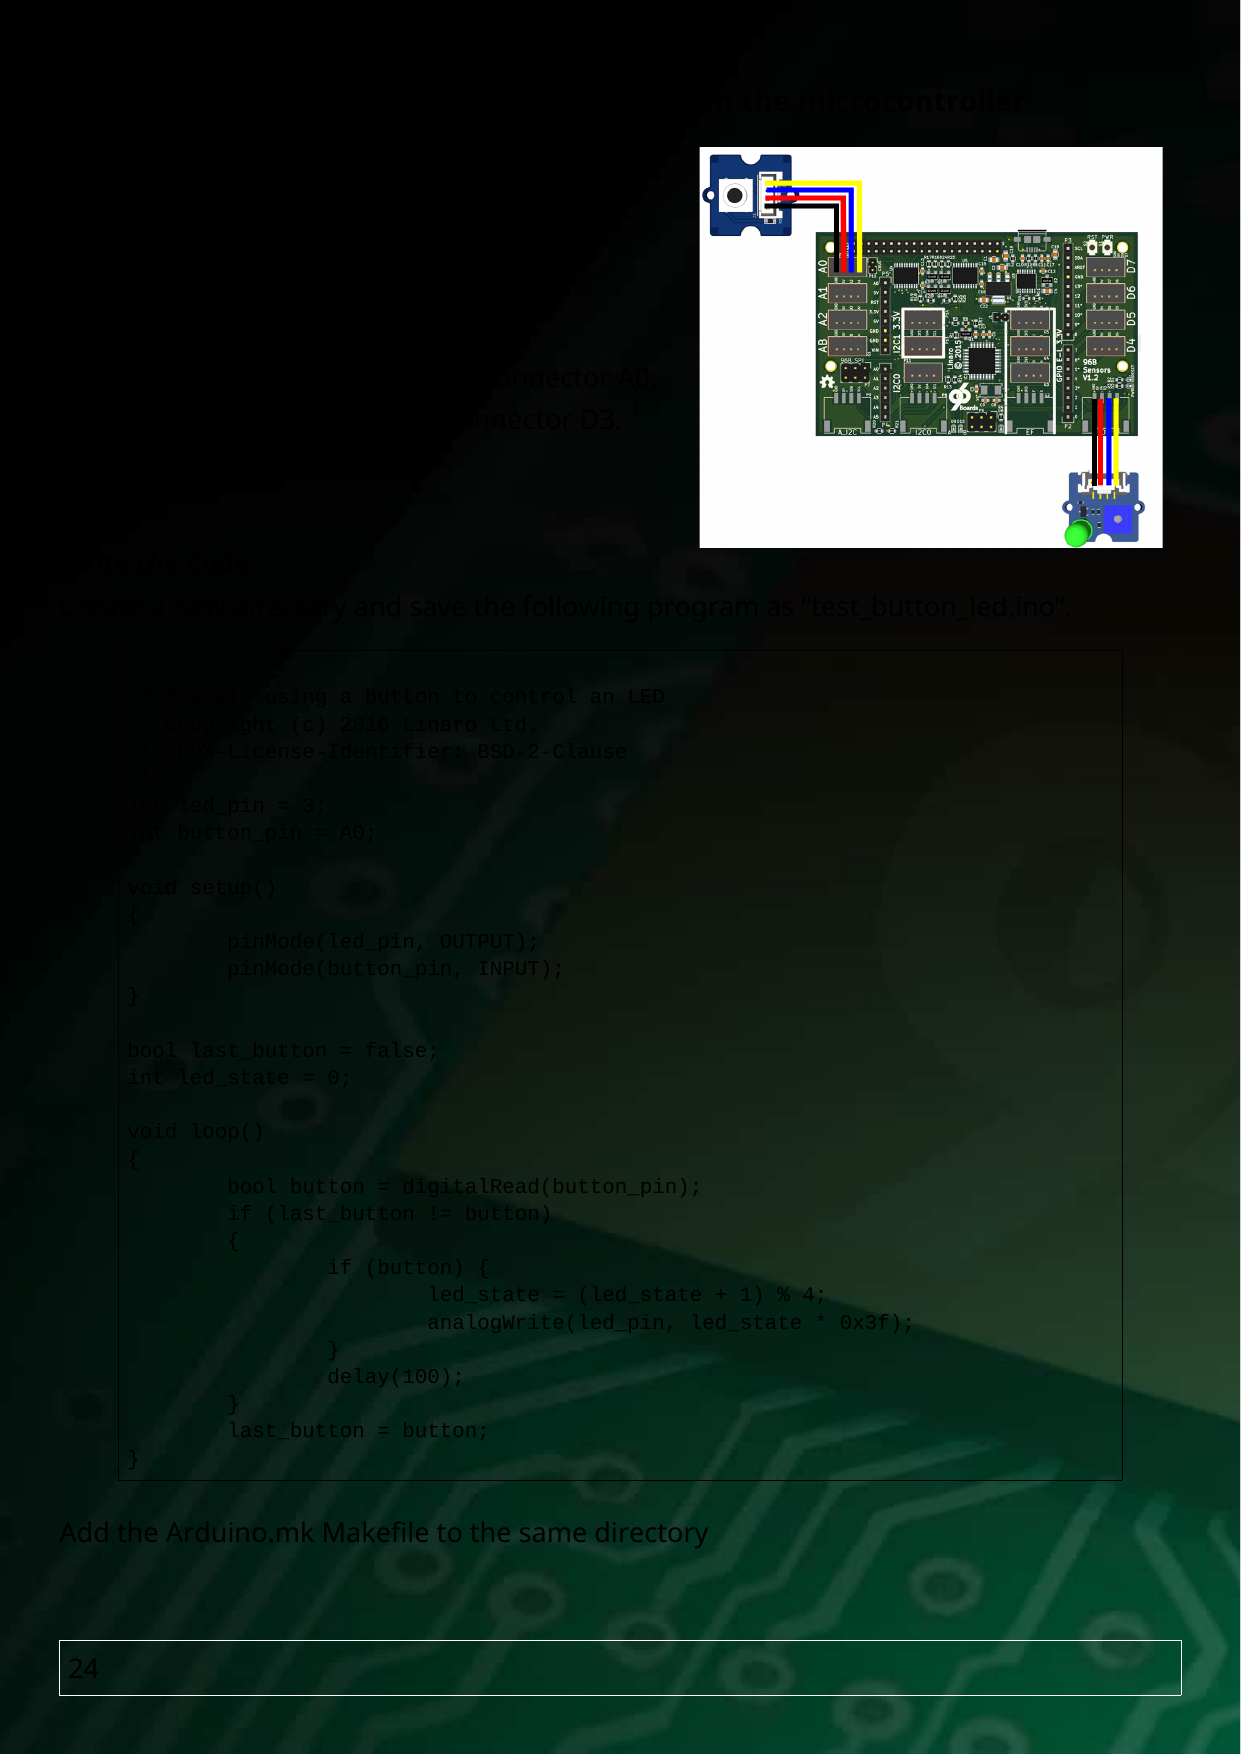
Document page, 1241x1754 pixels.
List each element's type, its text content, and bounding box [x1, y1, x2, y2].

list int button_pin = A0; [758, 813, 1122, 841]
list { [758, 1221, 1122, 1248]
list /* [758, 651, 1122, 677]
list bool button = digitalRead(button_pin); [758, 1167, 1122, 1194]
list * Example using a button to control an LED [758, 677, 1122, 704]
list void loop() [758, 1112, 1122, 1139]
list pinMode(button_pin, INPUT); [758, 949, 1122, 976]
subtitle Example Project - Drive a Button and LED from the microcontroller [758, 80, 1181, 119]
text Add the Arduino.mk Makefile to the same directory [758, 1513, 1181, 1550]
list delay(100); [758, 1357, 1122, 1384]
list pinMode(led_pin, OUTPUT); [758, 922, 1122, 949]
subtitle Write the Code [758, 544, 1181, 581]
list void setup() [758, 868, 1122, 895]
text Create a new directory and save the following program as “test_button_led.ino”. [758, 587, 1181, 624]
subtitle Setup the Hardware [1163, 316, 1181, 353]
list led_state = (led_state + 1) % 4; [758, 1276, 1122, 1303]
list } [758, 1384, 1122, 1411]
text This example shows how use the microcontroller read a button and control an LED. We will use the Arduino toolchain to program the microcontroller. [758, 126, 1181, 289]
list */ [758, 759, 1122, 786]
list } [758, 1439, 1122, 1480]
list analogWrite(led_pin, led_state * 0x3f); [758, 1303, 1122, 1330]
list if (last_button != button) [758, 1194, 1122, 1221]
list bool last_button = false; [758, 1031, 1122, 1058]
picture [60, 1641, 758, 1695]
list last_button = button; [758, 1411, 1122, 1439]
list int led_pin = 3; [758, 786, 1122, 813]
list * SPDX-License-Identifier: BSD-2-Clause [758, 732, 1122, 759]
list if (button) { [758, 1248, 1122, 1276]
list } [758, 1330, 1122, 1357]
list } [758, 976, 1122, 1004]
picture [119, 651, 758, 1480]
list { [758, 1139, 1122, 1167]
picture [0, 0, 1163, 1754]
list int led_state = 0; [758, 1058, 1122, 1085]
list * Copyright (c) 2016 Linaro Ltd. [758, 704, 1122, 732]
list { [758, 895, 1122, 922]
